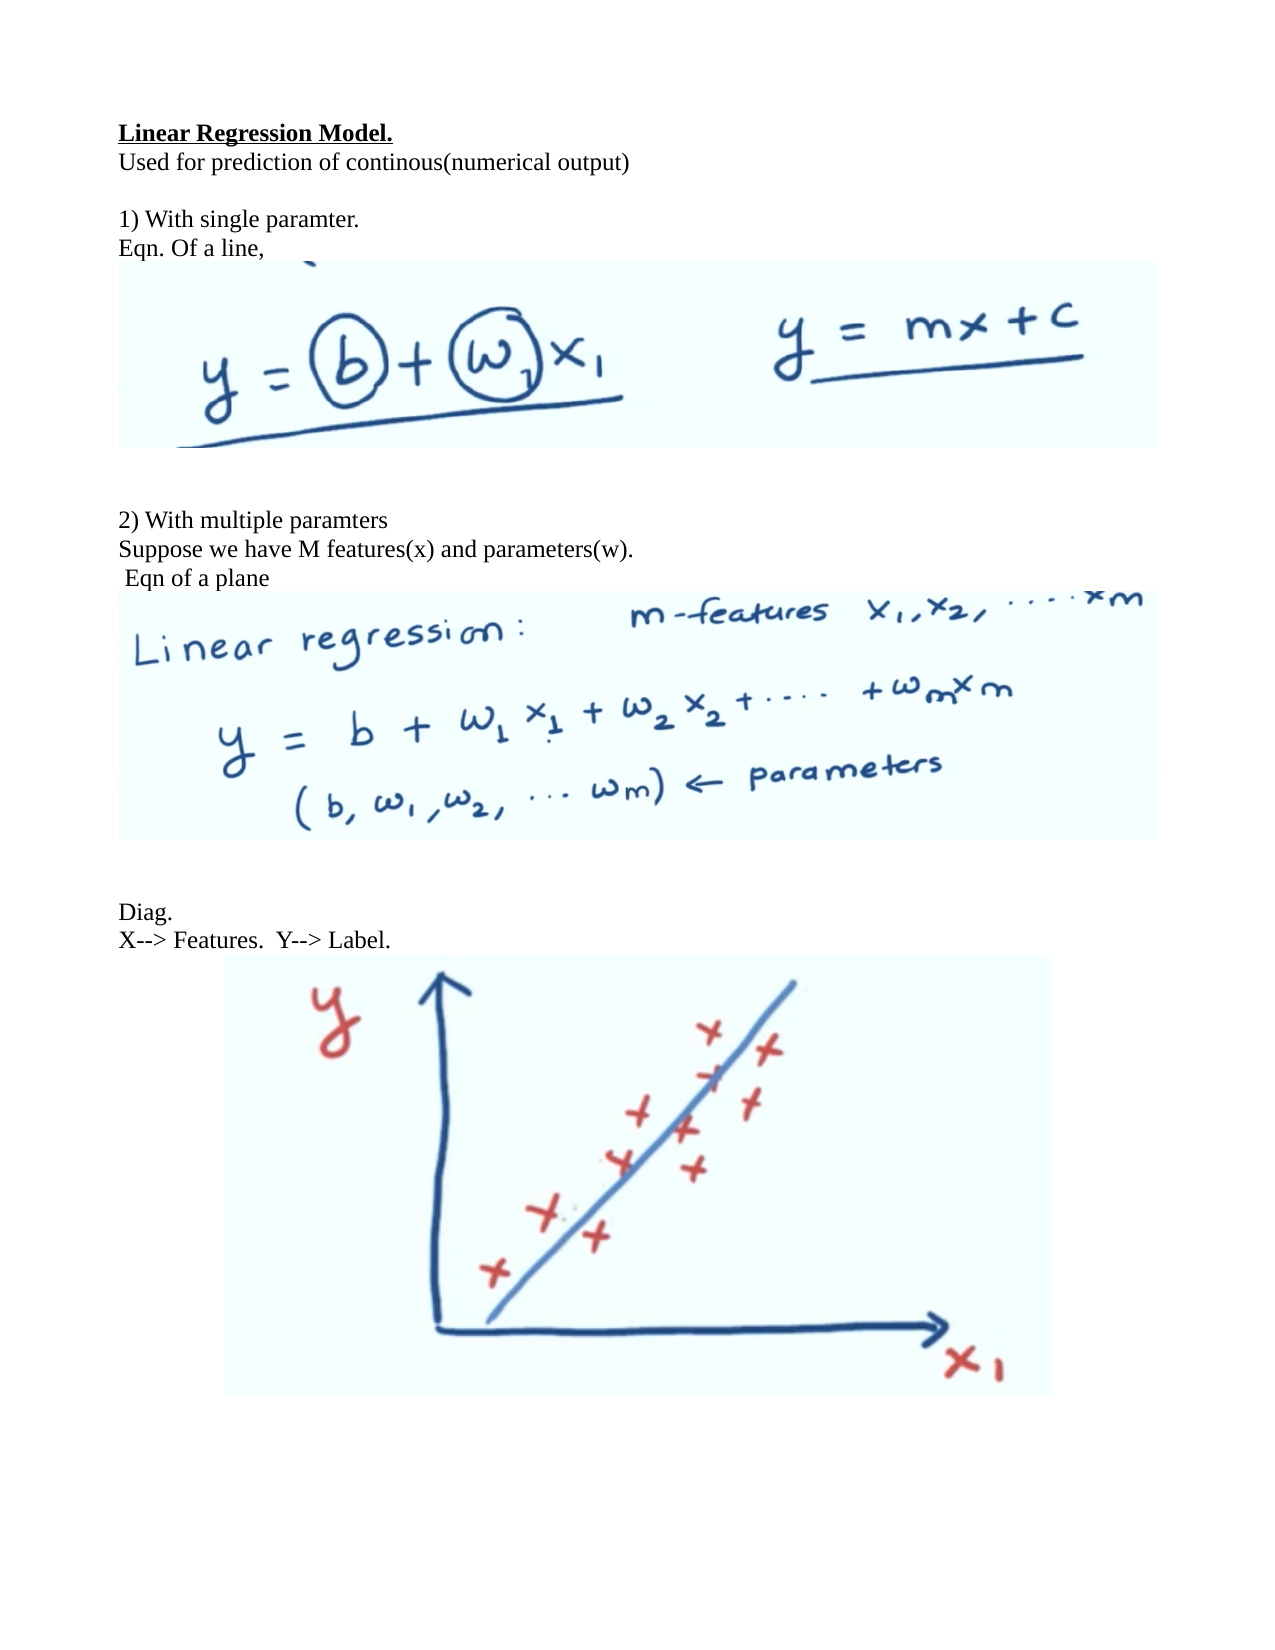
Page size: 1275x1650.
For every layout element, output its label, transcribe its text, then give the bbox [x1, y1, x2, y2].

text Eqn of a plane [118, 563, 1157, 591]
text Used for prediction of continous(numerical output) [118, 147, 1157, 176]
text X--> Features. Y--> Label. [118, 925, 1157, 954]
text Linear Regression Model. [118, 118, 1157, 147]
text Suppose we have M features(x) and parameters(w). [118, 534, 1157, 563]
text 2) With multiple paramters [118, 505, 1157, 534]
picture [118, 591, 1157, 840]
picture [223, 954, 1052, 1397]
picture [118, 261, 1157, 448]
text Diag. [118, 897, 1157, 925]
text 1) With single paramter. [118, 204, 1157, 233]
text Eqn. Of a line, [118, 233, 1157, 261]
